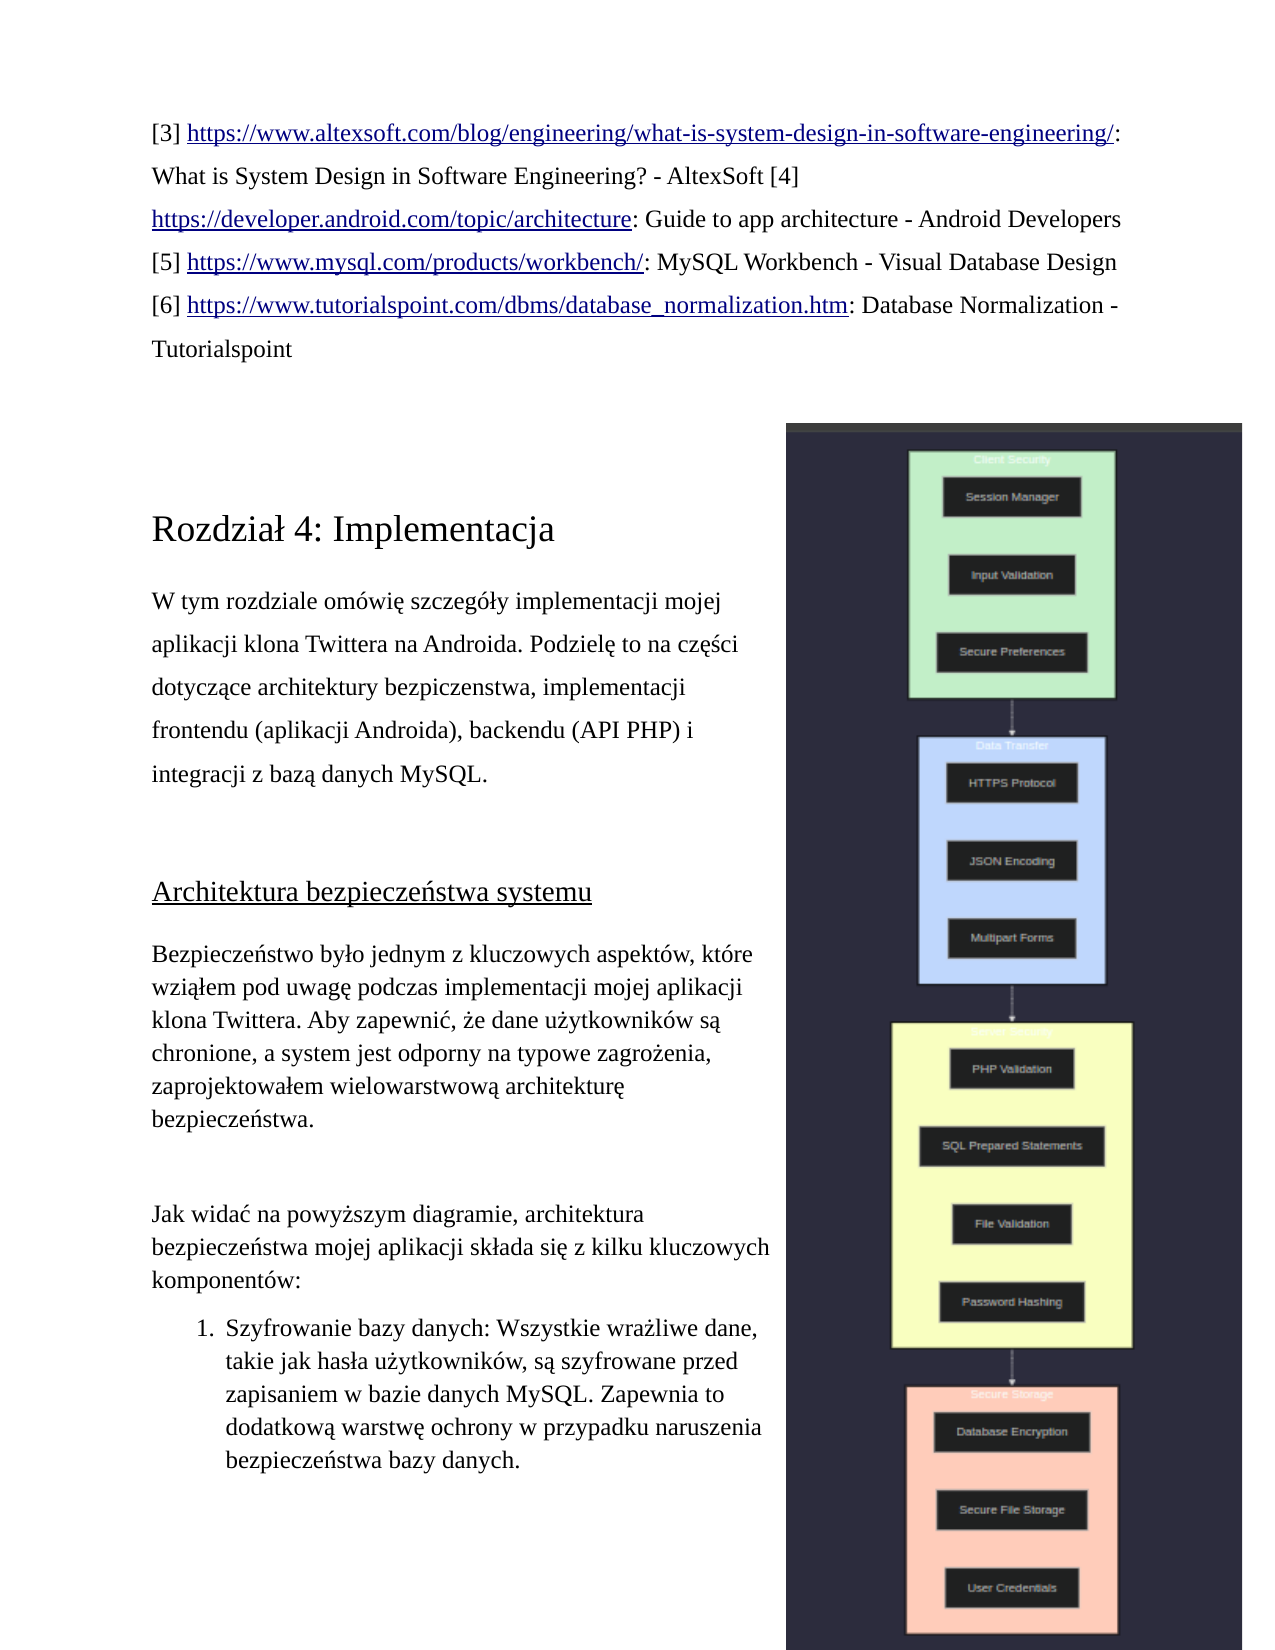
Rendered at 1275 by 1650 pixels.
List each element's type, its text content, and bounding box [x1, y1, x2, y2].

text Architektura bezpieczeństwa systemu [151, 874, 786, 908]
text W tym rozdziale omówię szczegóły implementacji mojej aplikacji klona Twittera na Androida. Podzielę to na części dotyczące architektury bezpiczenstwa, implementacji frontendu (aplikacji Androida), backendu (API PHP) i integracji z bazą danych MySQL. [151, 586, 786, 787]
text Jak widać na powyższym diagramie, architektura bezpieczeństwa mojej aplikacji składa się z kilku kluczowych komponentów: [151, 1199, 786, 1294]
text [3] https://www.altexsoft.com/blog/engineering/what-is-system-design-in-software-engineering/: What is System Design in Software Engineering? - AltexSoft [4] https://developer.android.com/topic/architecture: Guide to app architecture - Android Developers [5] https://www.mysql.com/products/workbench/: MySQL Workbench - Visual Database Design [6] https://www.tutorialspoint.com/dbms/database_normalization.htm: Database Normalization - Tutorialspoint [151, 118, 1123, 362]
picture [786, 423, 1243, 1650]
text Bezpieczeństwo było jednym z kluczowych aspektów, które wziąłem pod uwagę podczas implementacji mojej aplikacji klona Twittera. Aby zapewnić, że dane użytkowników są chronione, a system jest odporny na typowe zagrożenia, zaprojektowałem wielowarstwową architekturę bezpieczeństwa. [151, 939, 786, 1133]
list Szyfrowanie bazy danych: Wszystkie wrażliwe dane, takie jak hasła użytkowników, są szyfrowane przed zapisaniem w bazie danych MySQL. Zapewnia to dodatkową warstwę ochrony w przypadku naruszenia bezpieczeństwa bazy danych. [196, 1313, 786, 1474]
text Rozdział 4: Implementacja [151, 507, 786, 550]
